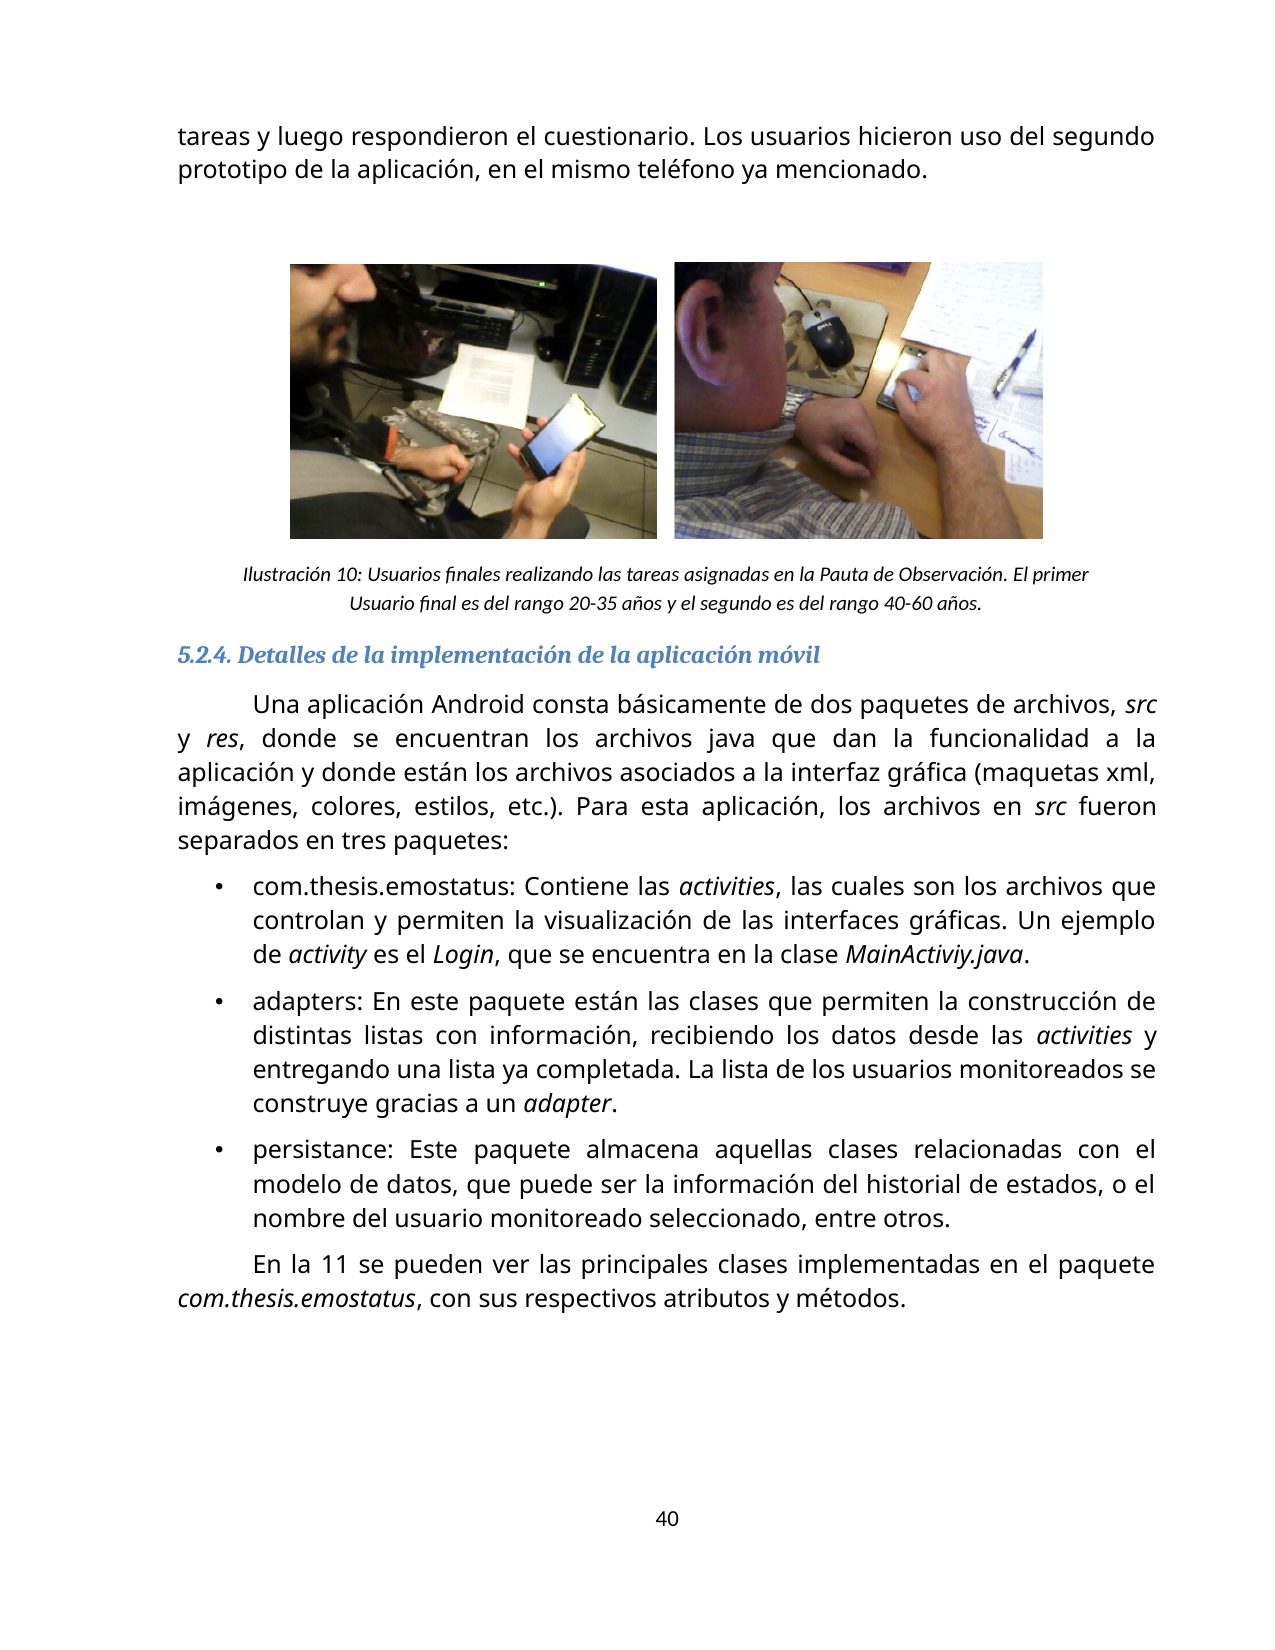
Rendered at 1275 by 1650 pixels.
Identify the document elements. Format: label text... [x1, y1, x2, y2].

text Una aplicación Android consta básicamente de dos paquetes de archivos, src y res, donde se encuentran los archivos java que dan la funcionalidad a la aplicación y donde están los archivos asociados a la interfaz gráfica (maquetas xml, imágenes, colores, estilos, etc.). Para esta aplicación, los archivos en src fueron separados en tres paquetes: [177, 686, 1157, 857]
list persistance: Este paquete almacena aquellas clases relacionadas con el modelo de datos, que puede ser la información del historial de estados, o el nombre del usuario monitoreado seleccionado, entre otros. [215, 1132, 1157, 1234]
text En la Ilustración 11 se pueden ver las principales clases implementadas en el paquete com.thesis.emostatus, con sus respectivos atributos y métodos. [177, 1247, 1157, 1315]
list com.thesis.emostatus: Contiene las activities, las cuales son los archivos que controlan y permiten la visualización de las interfaces gráficas. Un ejemplo de activity es el Login, que se encuentra en la clase MainActiviy.java. [215, 869, 1157, 971]
text Ilustración 10: Usuarios finales realizando las tareas asignadas en la Pauta de Observación. El primer Usuario final es del rango 20-35 años y el segundo es del rango 40-60 años. [238, 561, 1096, 616]
list adapters: En este paquete están las clases que permiten la construcción de distintas listas con información, recibiendo los datos desde las activities y entregando una lista ya completada. La lista de los usuarios monitoreados se construye gracias a un adapter. [215, 983, 1157, 1120]
subtitle 5.2.4. Detalles de la implementación de la aplicación móvil [177, 641, 1157, 669]
picture [285, 257, 1049, 545]
text tareas y luego respondieron el cuestionario. Los usuarios hicieron uso del segundo prototipo de la aplicación, en el mismo teléfono ya mencionado. [177, 118, 1157, 186]
